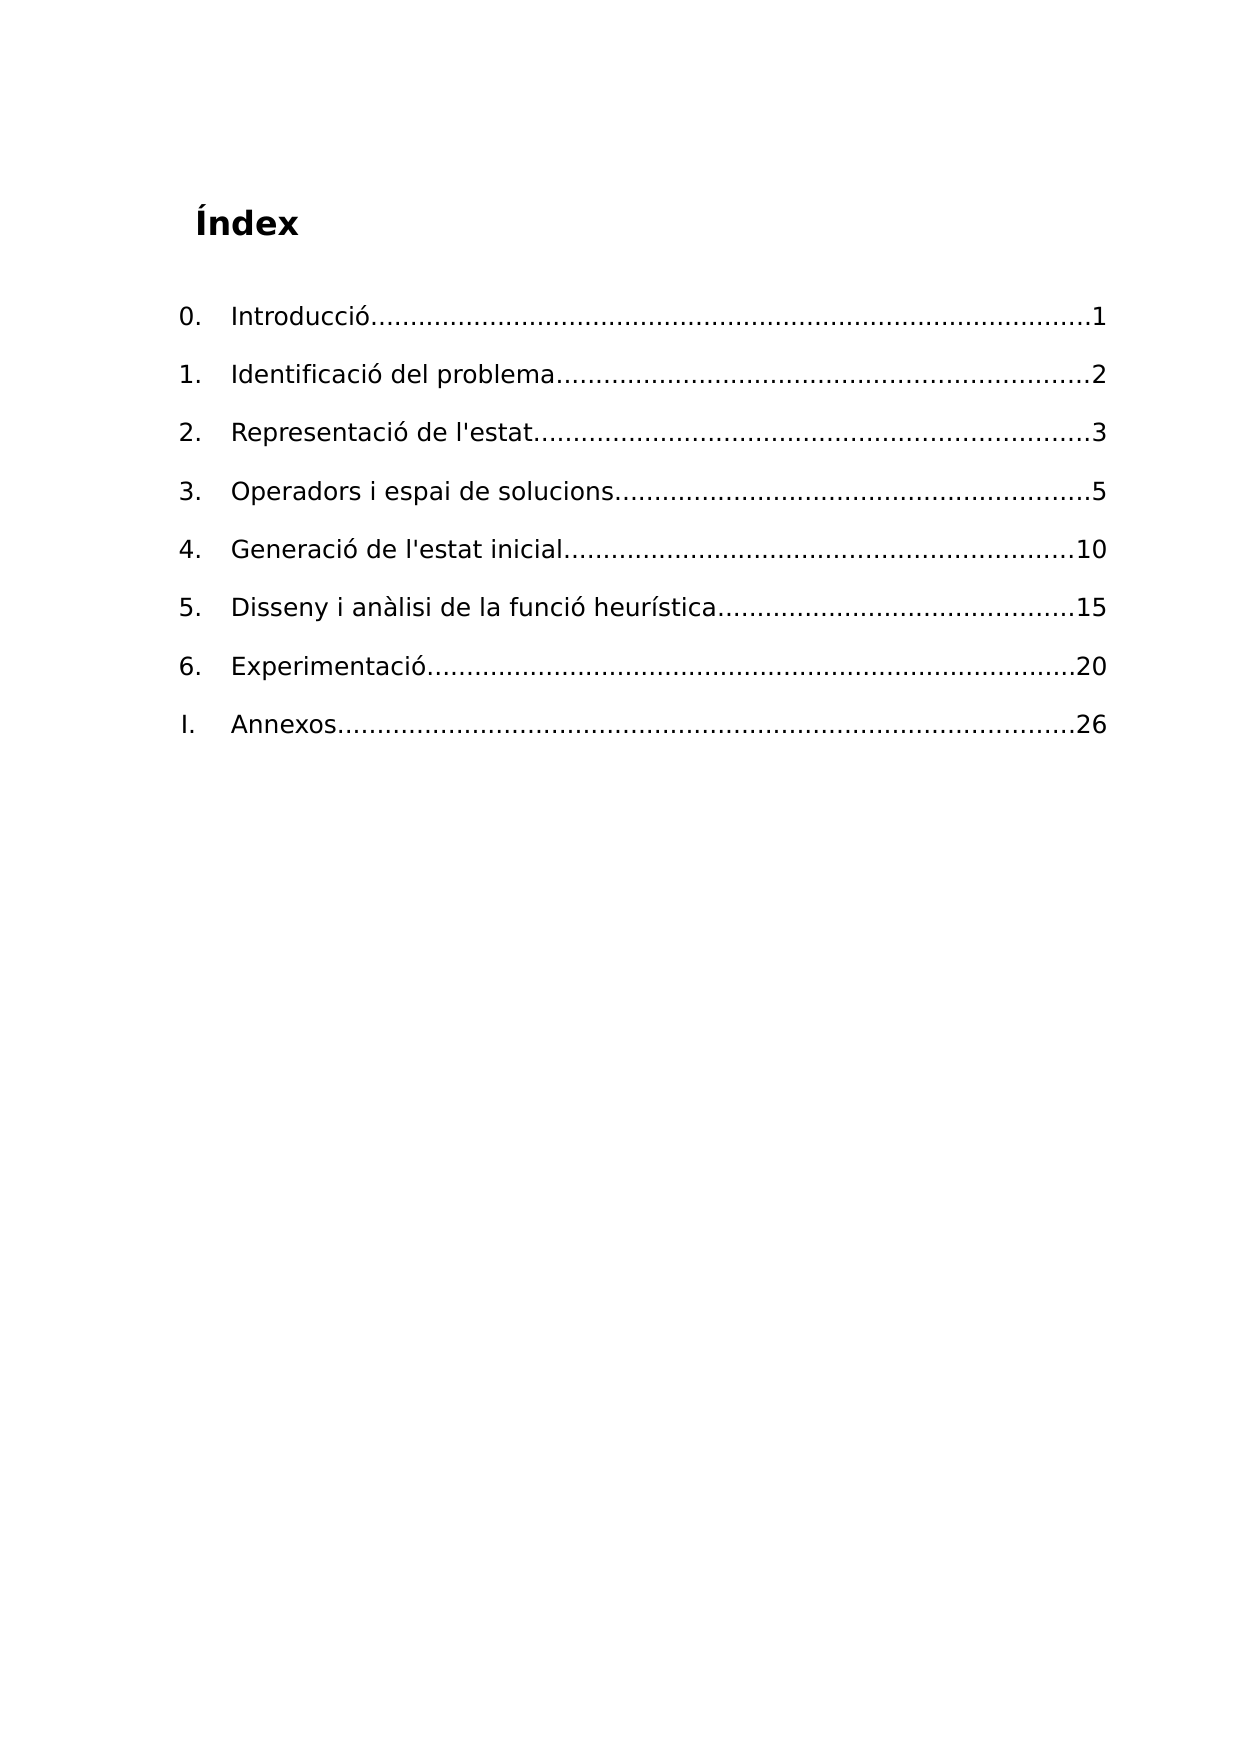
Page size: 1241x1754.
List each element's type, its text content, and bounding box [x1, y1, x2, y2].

list Disseny i anàlisi de la funció heurística 15 [118, 594, 1122, 623]
list Experimentació 20 [118, 652, 1122, 681]
list Generació de l'estat inicial 10 [118, 535, 1122, 564]
list Identificació del problema 2 [118, 360, 1122, 389]
list Representació de l'estat 3 [118, 419, 1122, 448]
list Introducció 1 [118, 302, 1122, 331]
text Índex [118, 205, 1122, 244]
list Operadors i espai de solucions 5 [118, 477, 1122, 506]
list Annexos 26 [118, 710, 1122, 739]
